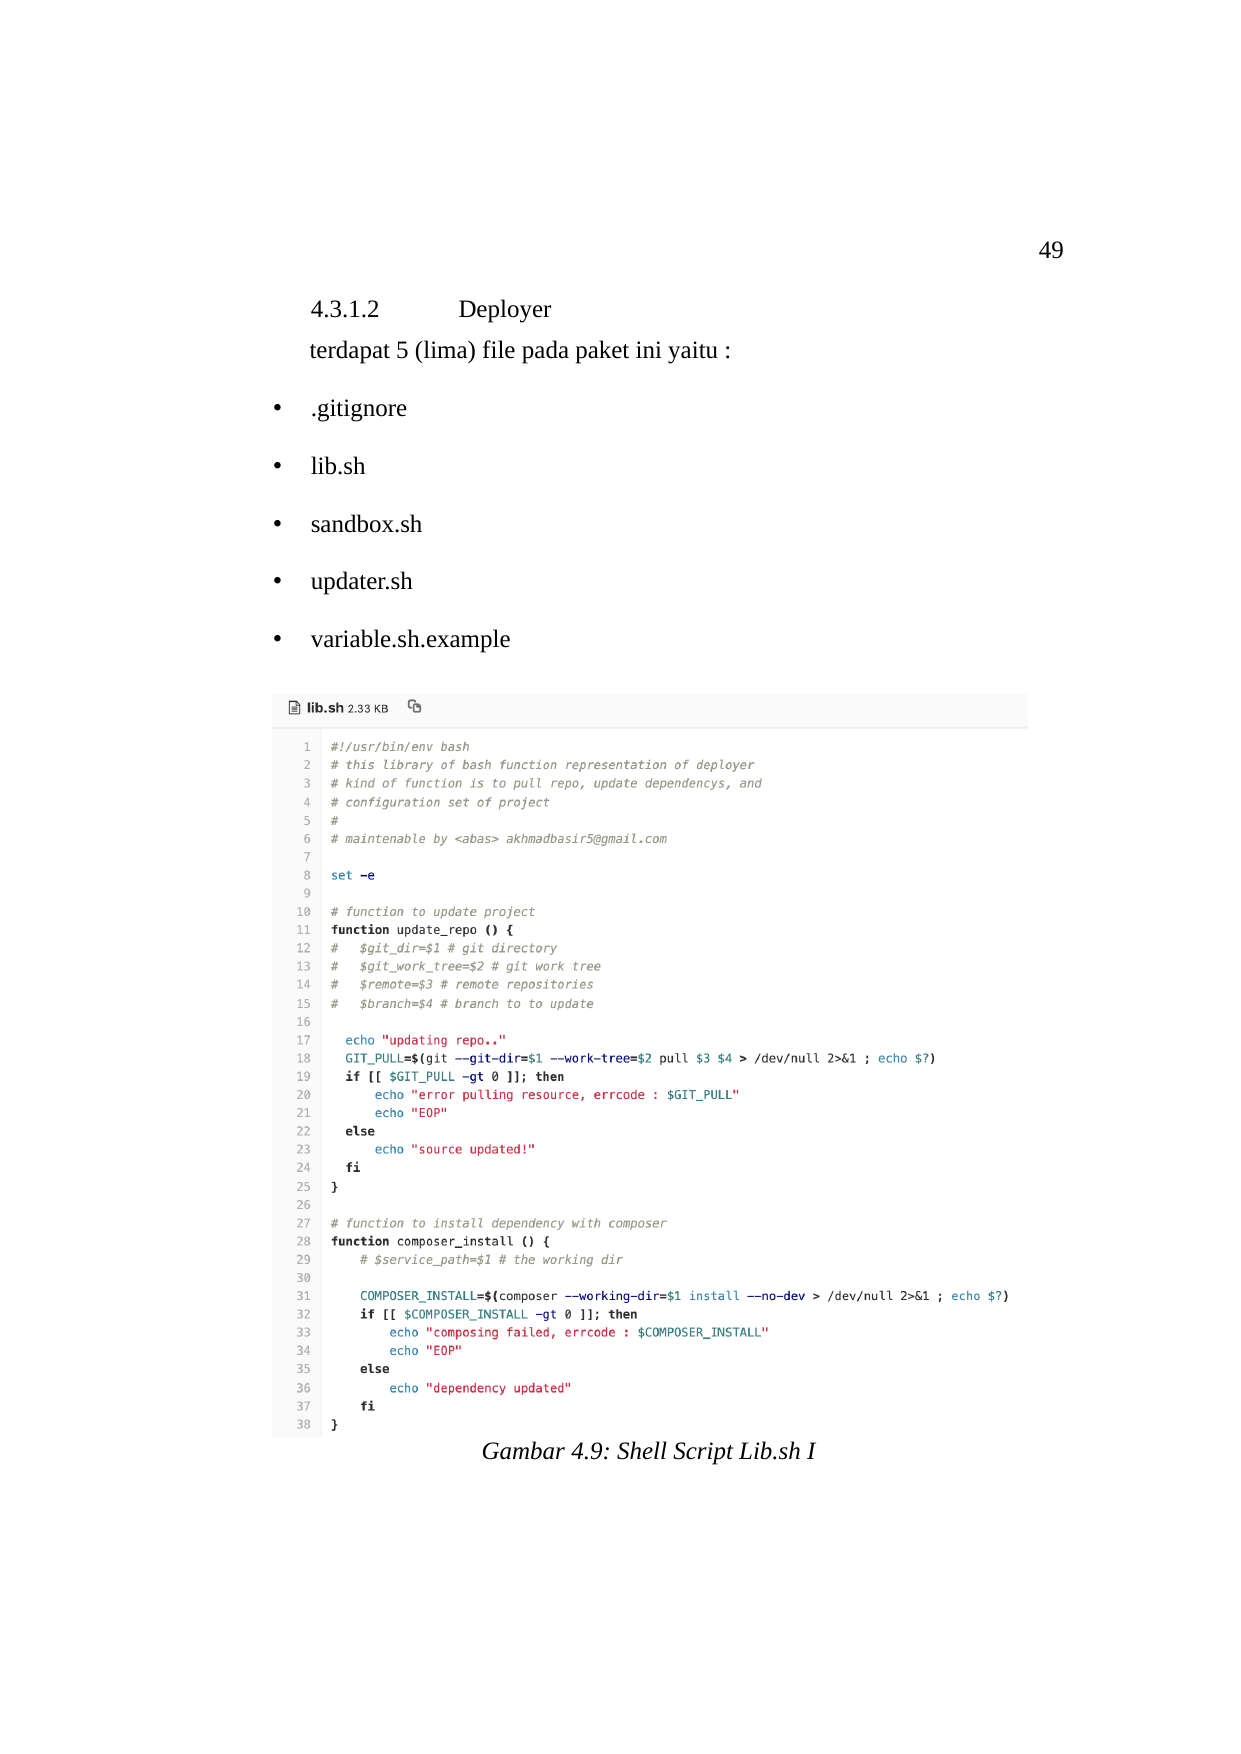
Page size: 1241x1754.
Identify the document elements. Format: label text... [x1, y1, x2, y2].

subtitle Deployer [311, 294, 1063, 323]
list updater.sh [273, 566, 1063, 595]
list .gitignore [273, 393, 1063, 422]
list variable.sh.example [273, 624, 1063, 653]
list sandbox.sh [273, 509, 1063, 537]
list lib.sh [273, 451, 1063, 480]
text Gambar 4.9: Shell Script Lib.sh I [272, 1437, 1028, 1465]
text terdapat 5 (lima) file pada paket ini yaitu : [236, 336, 1063, 364]
picture [271, 694, 1028, 1437]
